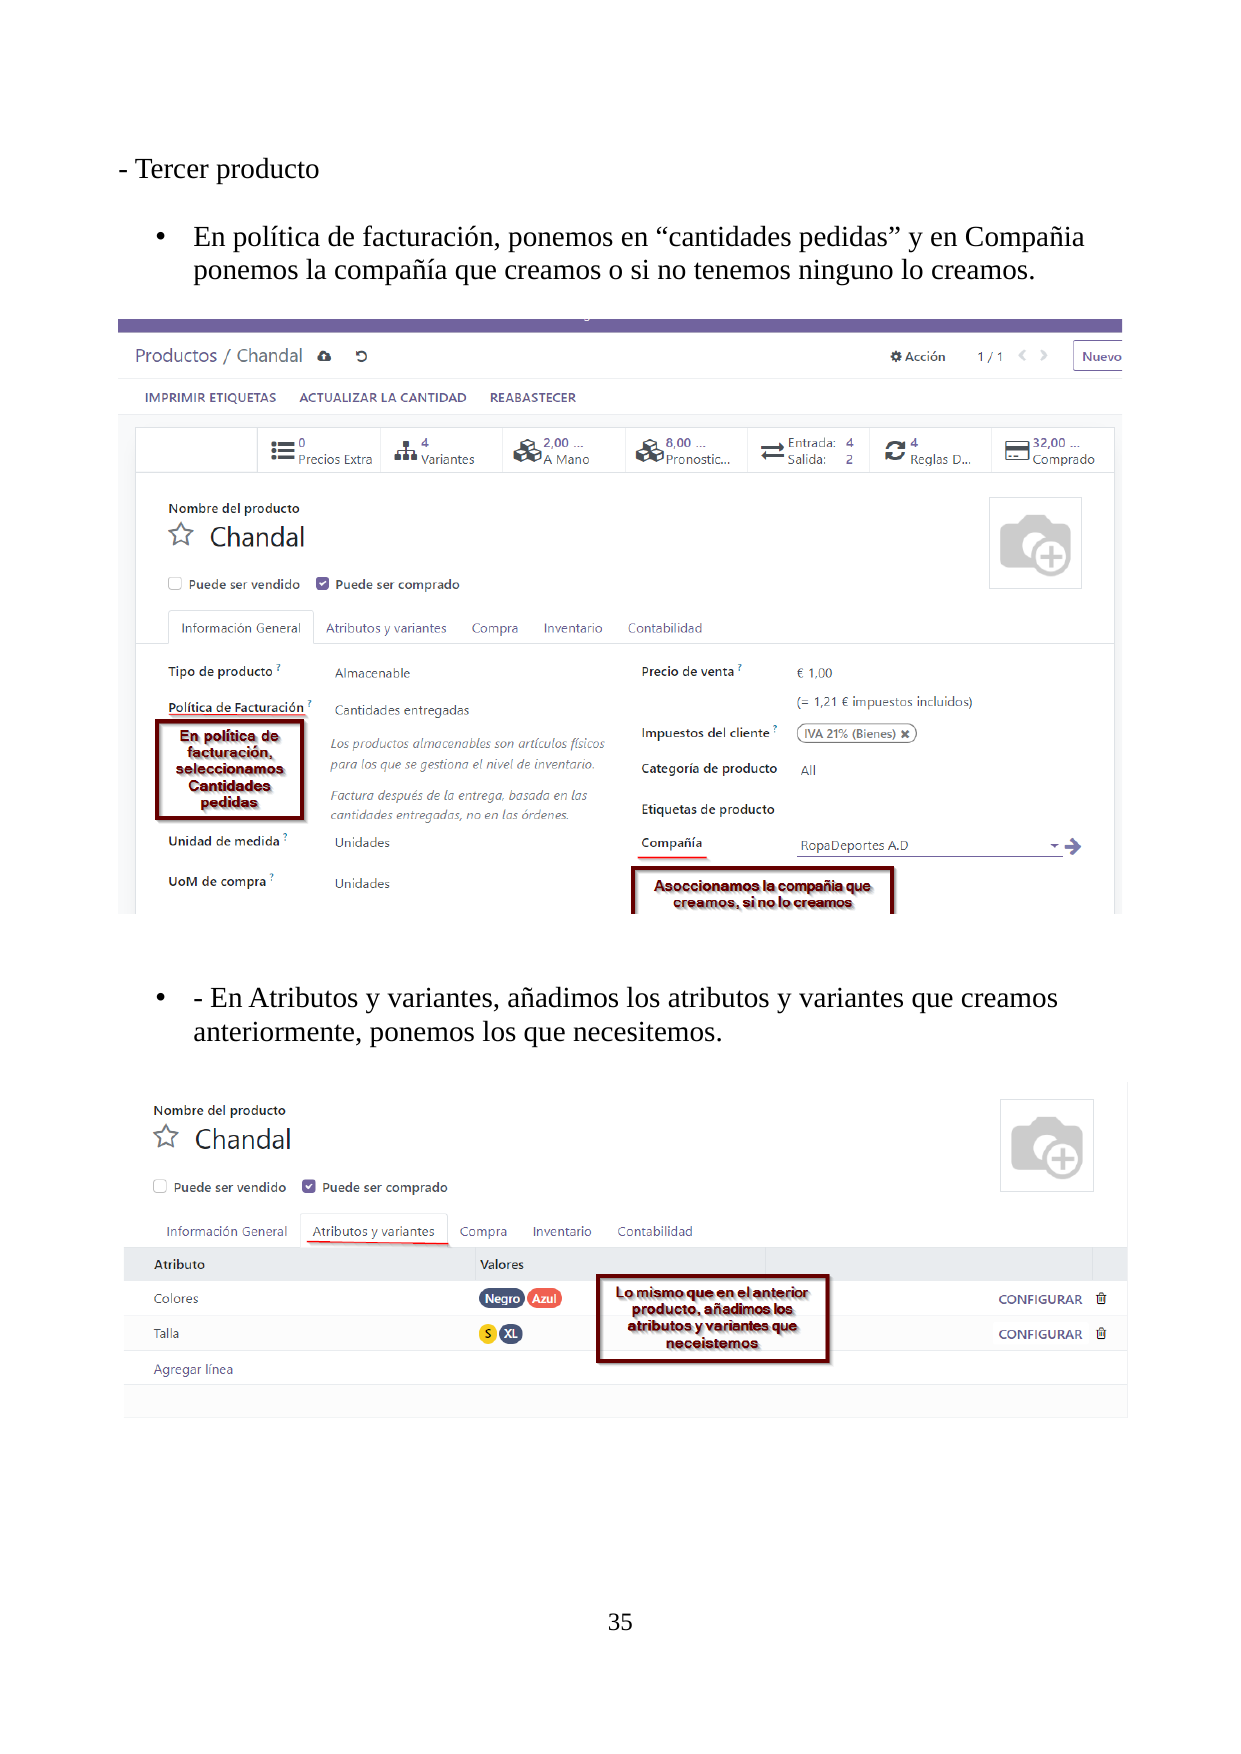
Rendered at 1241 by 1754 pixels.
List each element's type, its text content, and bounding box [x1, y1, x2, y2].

picture [123, 1082, 1128, 1418]
text - Tercer producto [118, 152, 1122, 185]
list En política de facturación, ponemos en “cantidades pedidas” y en Compañia ponemos la compañía que creamos o si no tenemos ninguno lo creamos. [156, 219, 1122, 286]
list - En Atributos y variantes, añadimos los atributos y variantes que creamos anteriormente, ponemos los que necesitemos. [156, 981, 1122, 1048]
picture [118, 319, 1123, 914]
